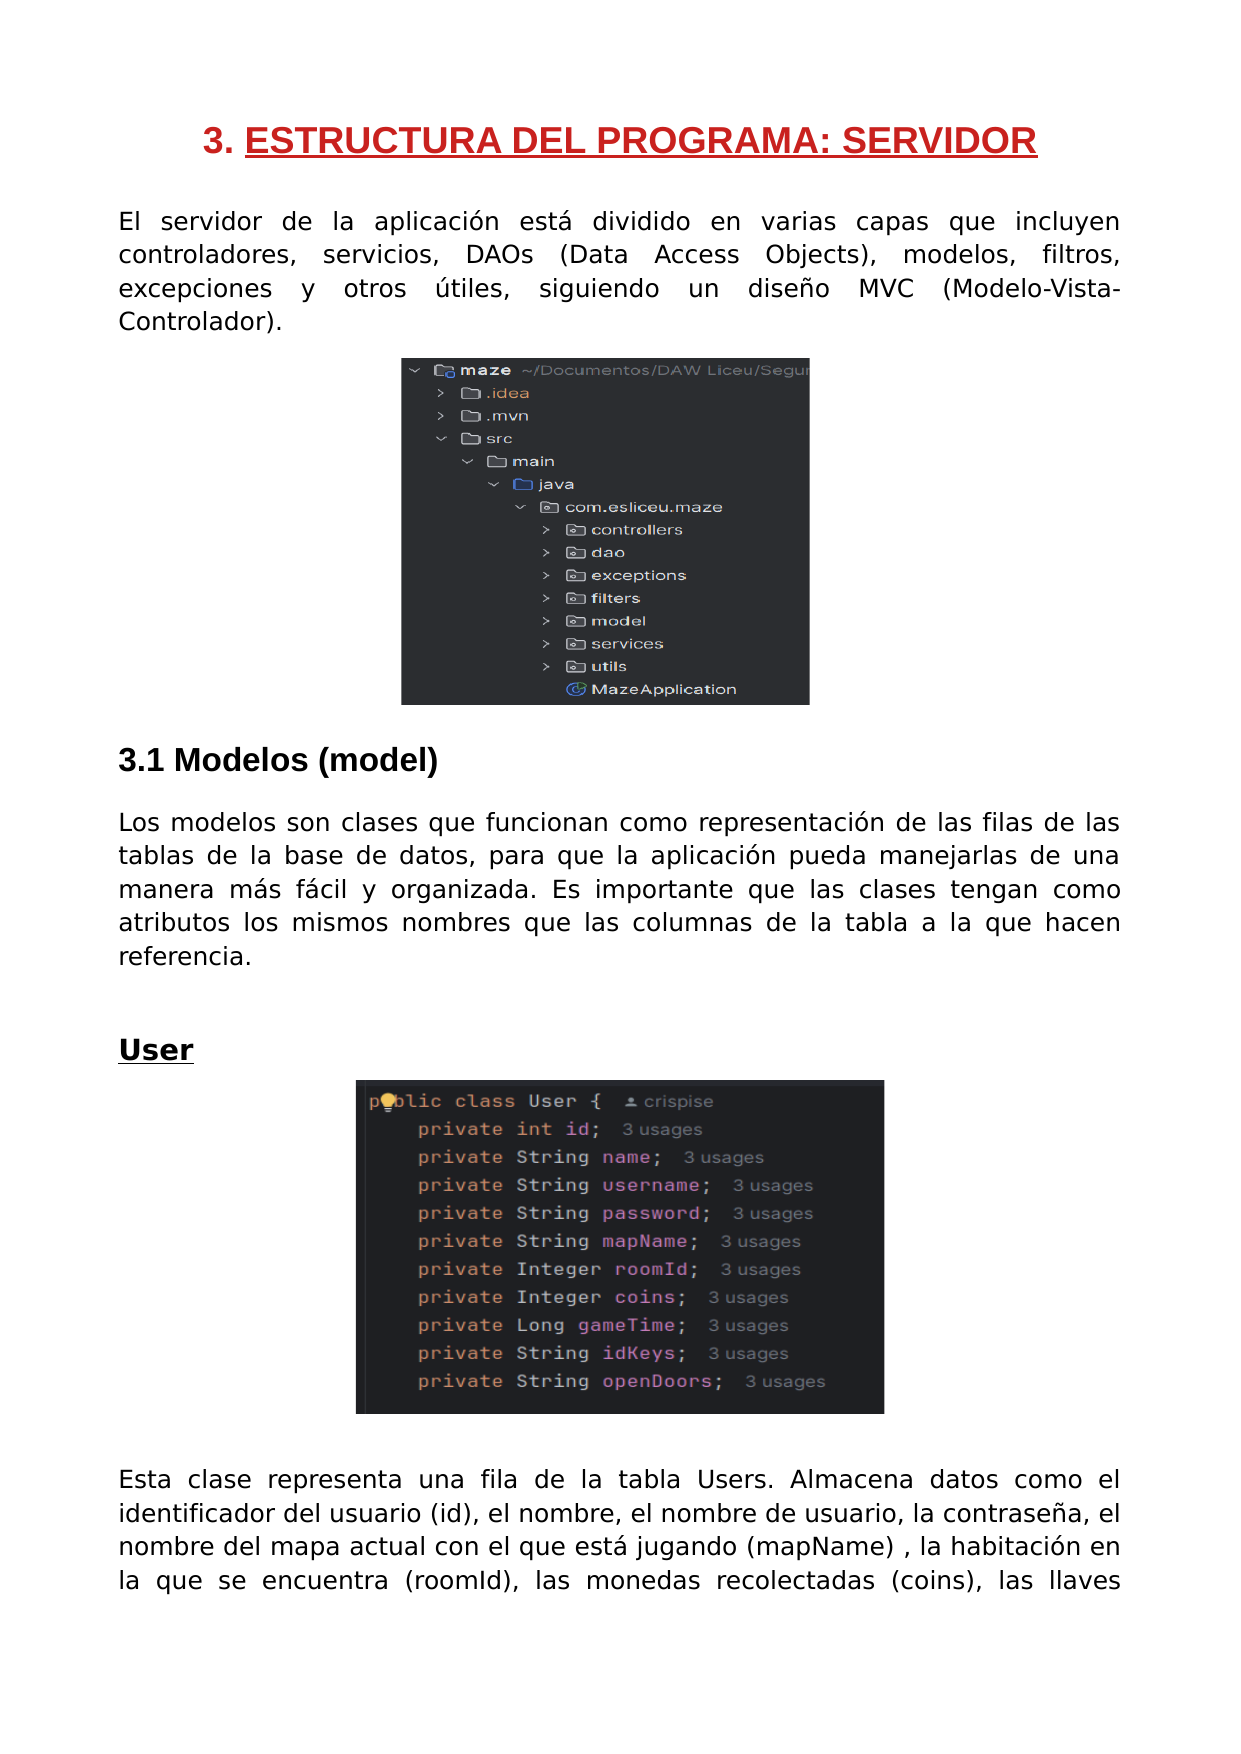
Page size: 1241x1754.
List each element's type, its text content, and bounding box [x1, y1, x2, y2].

text Los modelos son clases que funcionan como representación de las filas de las tablas de la base de datos, para que la aplicación pueda manejarlas de una manera más fácil y organizada. Es importante que las clases tengan como atributos los mismos nombres que las columnas de la tabla a la que hacen referencia. [118, 808, 1122, 971]
text Esta clase representa una fila de la tabla Users. Almacena datos como el identificador del usuario (id), el nombre, el nombre de usuario, la contraseña, el nombre del mapa actual con el que está jugando (mapName) , la habitación en la que se encuentra (roomId), las monedas recolectadas (coins), las llaves [118, 1465, 1122, 1595]
picture [355, 1080, 885, 1414]
text El servidor de la aplicación está dividido en varias capas que incluyen controladores, servicios, DAOs (Data Access Objects), modelos, filtros, excepciones y otros útiles, siguiendo un diseño MVC (Modelo-Vista-Controlador). [118, 207, 1122, 337]
subtitle User [118, 1034, 1122, 1068]
picture [401, 358, 810, 705]
text 3.1 Modelos (model) [118, 741, 1122, 779]
subtitle 3. ESTRUCTURA DEL PROGRAMA: SERVIDOR [118, 118, 1122, 161]
